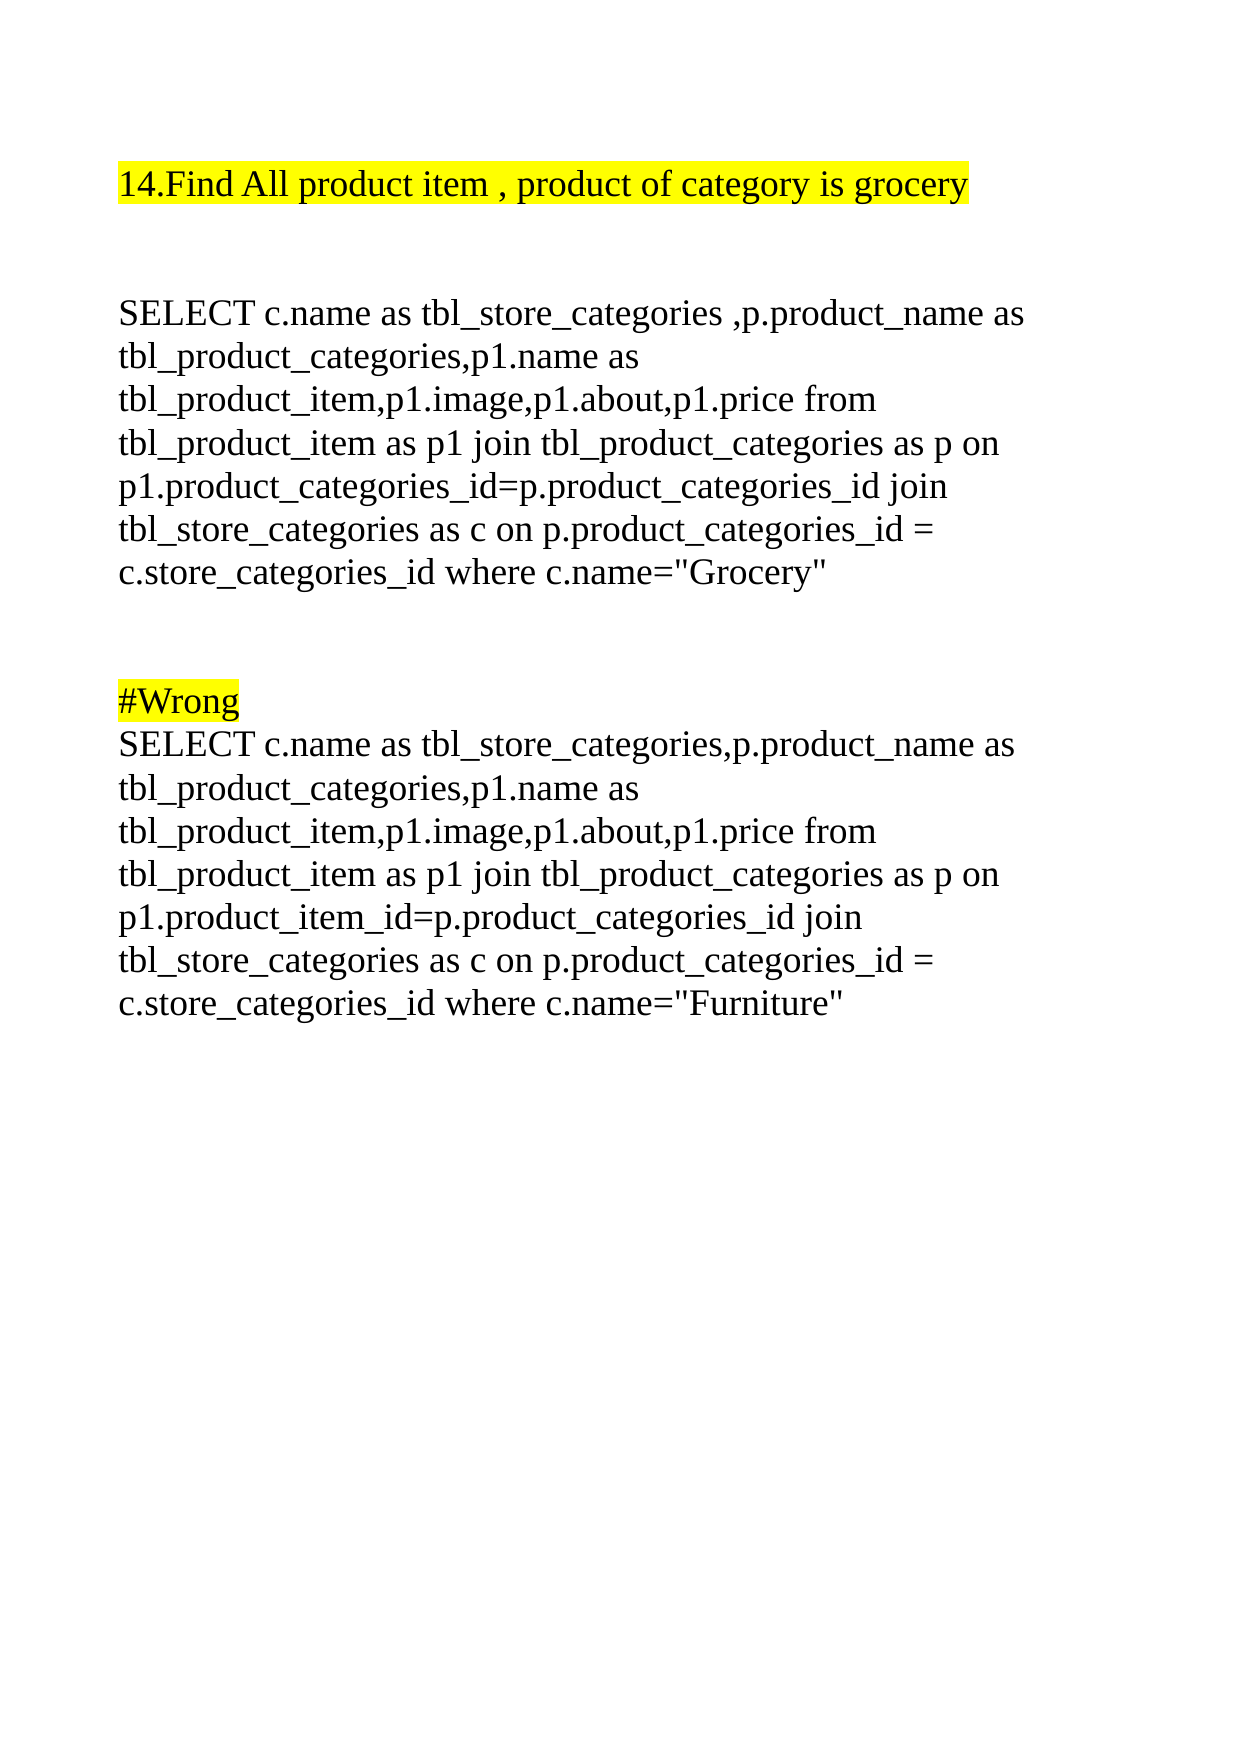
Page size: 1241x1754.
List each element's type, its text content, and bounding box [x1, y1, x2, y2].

text SELECT c.name as tbl_store_categories,p.product_name as tbl_product_categories,p1.name as tbl_product_item,p1.image,p1.about,p1.price from tbl_product_item as p1 join tbl_product_categories as p on p1.product_item_id=p.product_categories_id join tbl_store_categories as c on p.product_categories_id = c.store_categories_id where c.name="Furniture" [118, 722, 1122, 1024]
text #Wrong [118, 679, 1122, 722]
text SELECT c.name as tbl_store_categories ,p.product_name as tbl_product_categories,p1.name as tbl_product_item,p1.image,p1.about,p1.price from tbl_product_item as p1 join tbl_product_categories as p on p1.product_categories_id=p.product_categories_id join tbl_store_categories as c on p.product_categories_id = c.store_categories_id where c.name="Grocery" [118, 291, 1122, 592]
text 14.Find All product item , product of category is grocery [118, 161, 1122, 204]
